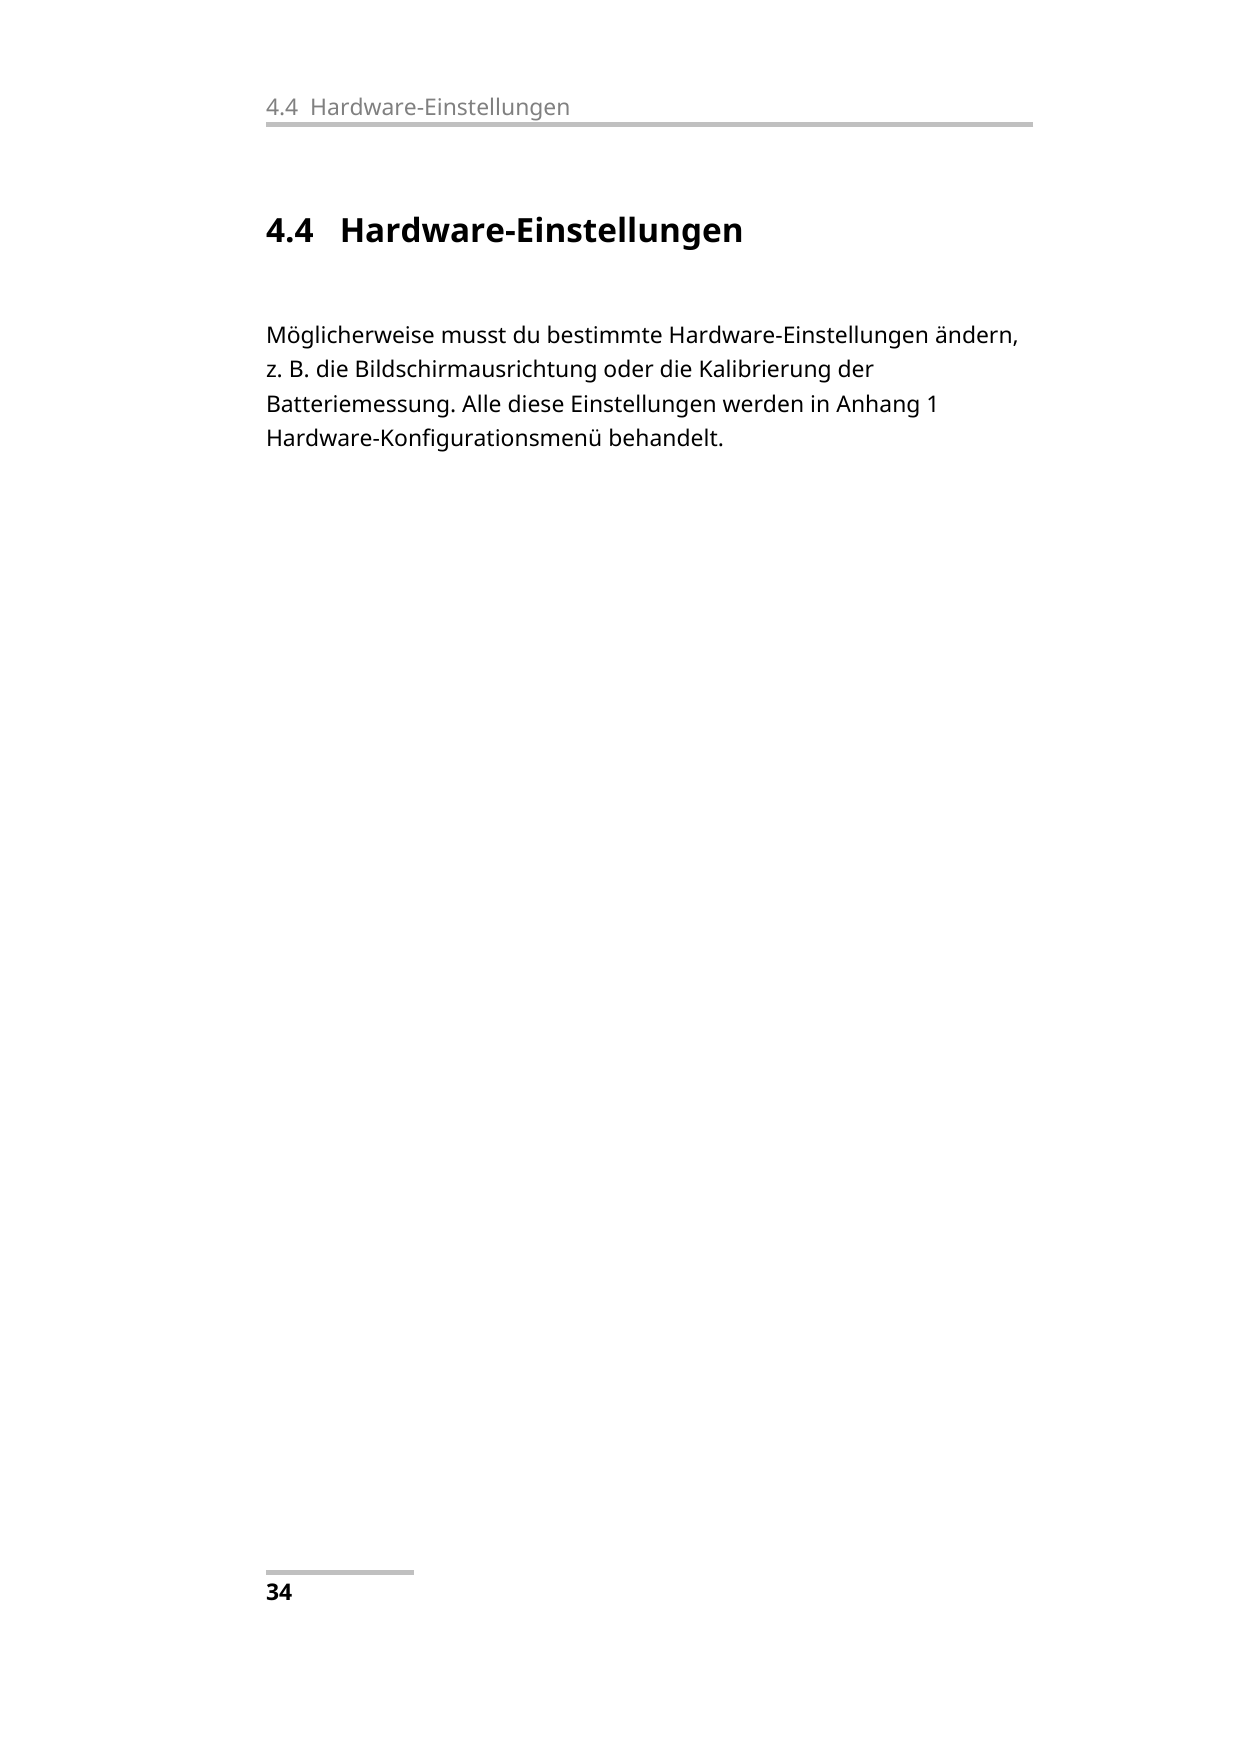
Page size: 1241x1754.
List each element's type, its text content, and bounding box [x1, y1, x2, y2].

text Möglicherweise musst du bestimmte Hardware-Einstellungen ändern, z. B. die Bildschirmausrichtung oder die Kalibrierung der Batteriemessung. Alle diese Einstellungen werden in Anhang 1 Hardware-Konfigurationsmenü behandelt. [266, 319, 1033, 453]
subtitle Hardware-Einstellungen [266, 207, 1033, 252]
